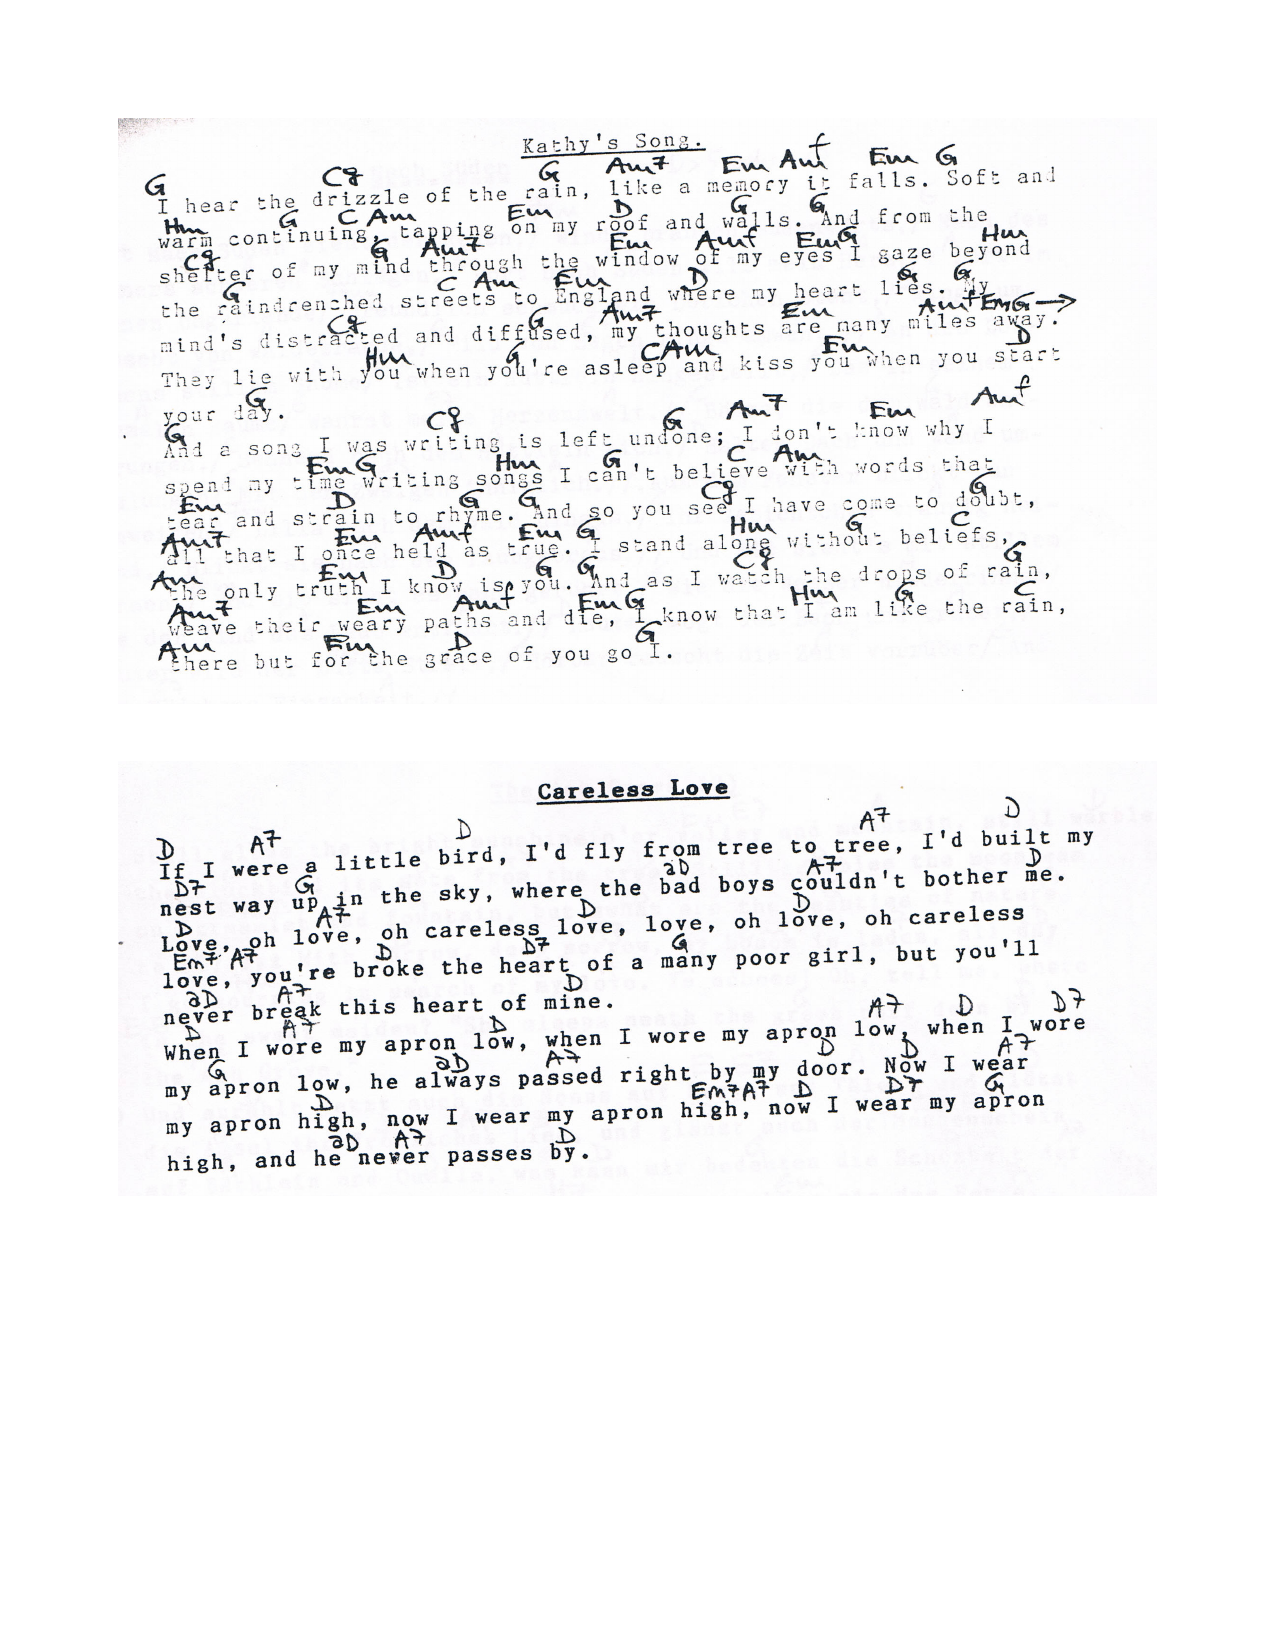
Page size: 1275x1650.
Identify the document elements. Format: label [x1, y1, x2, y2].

picture [118, 761, 1157, 1196]
picture [118, 118, 1157, 704]
